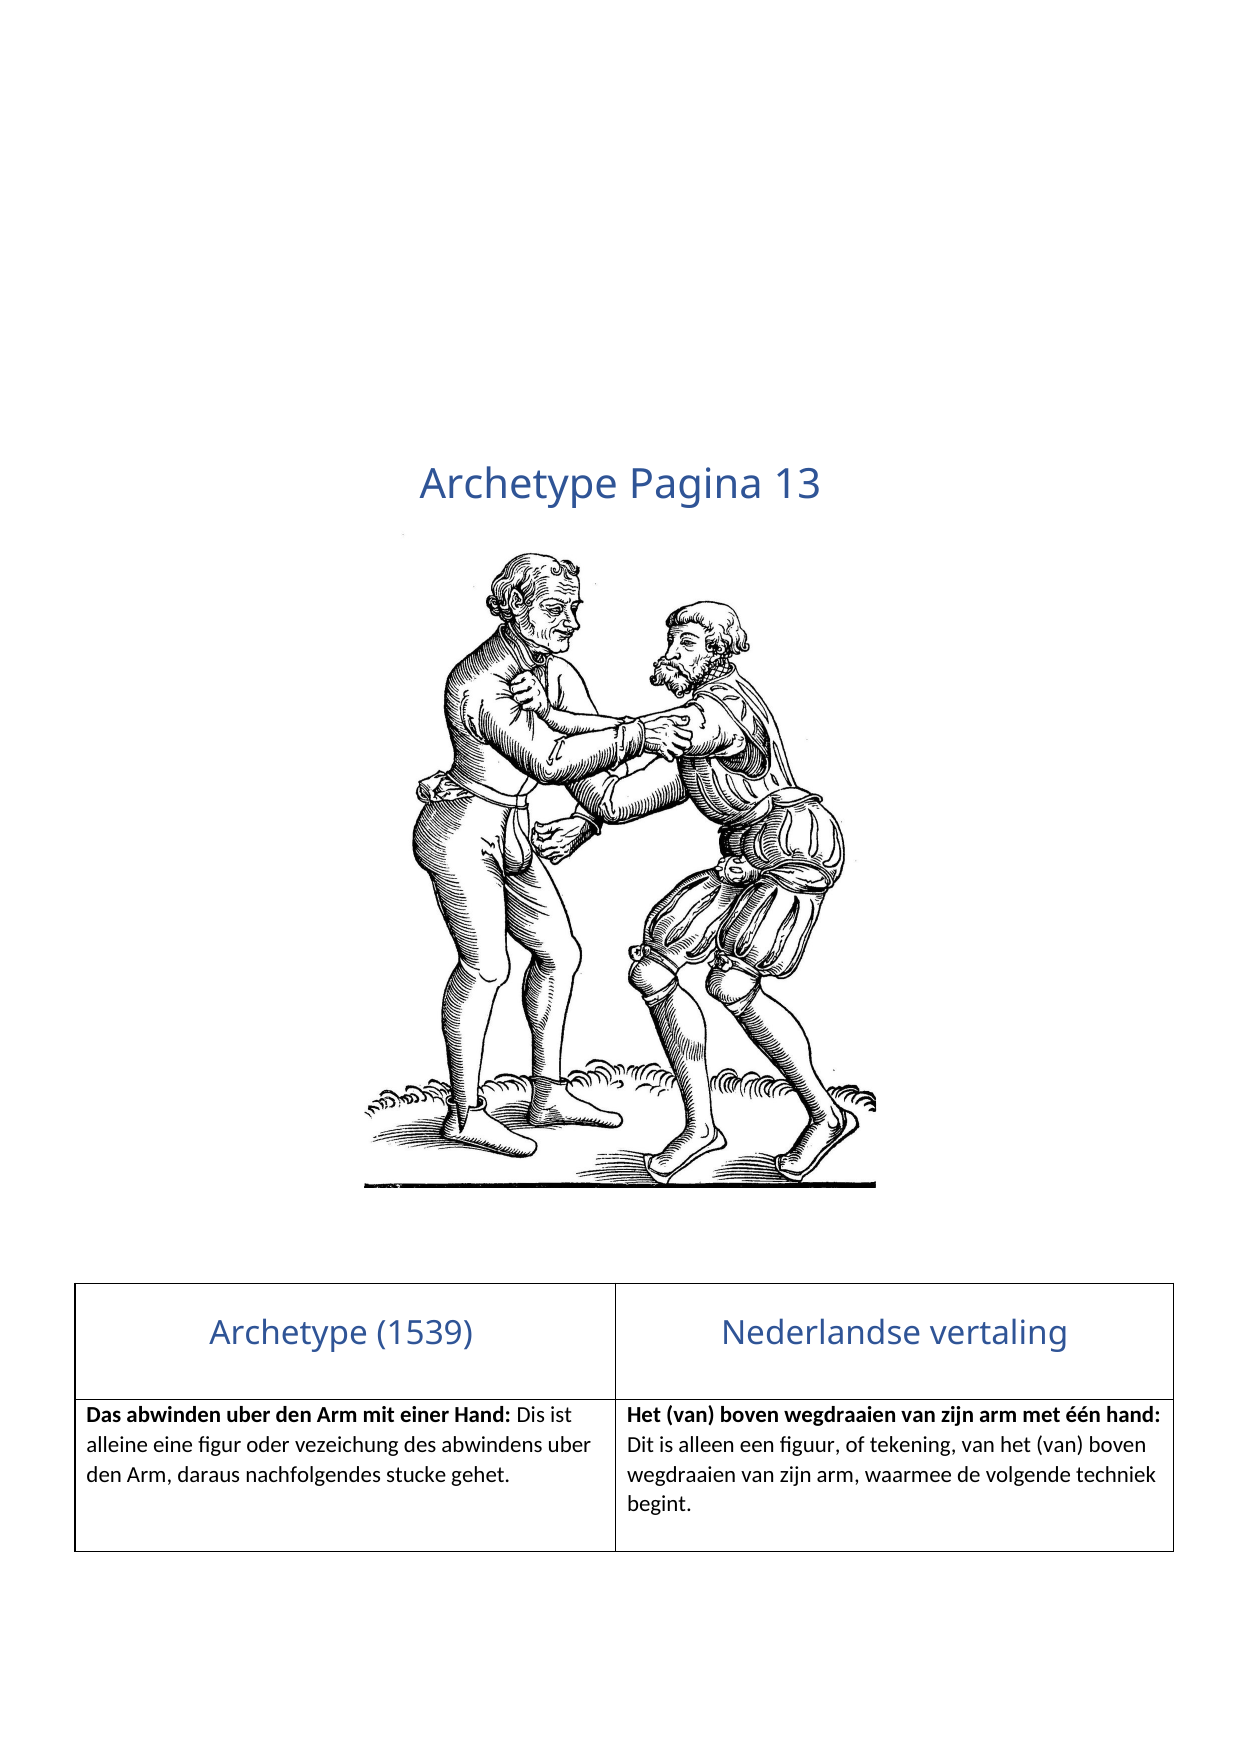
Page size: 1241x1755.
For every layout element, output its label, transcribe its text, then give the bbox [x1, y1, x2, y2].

picture [364, 514, 877, 1188]
table_header Archetype (1539) [76, 1284, 615, 1399]
table_cell Het (van) boven wegdraaien van zijn arm met één hand: Dit is alleen een figuur, of tekening, van het (van) boven wegdraaien van zijn arm, waarmee de volgende techniek begint. [616, 1400, 1173, 1551]
table_cell Das abwinden uber den Arm mit einer Hand: Dis ist alleine eine figur oder vezeichung des abwindens uber den Arm, daraus nachfolgendes stucke gehet. [76, 1400, 615, 1551]
subtitle Archetype Pagina 13 [75, 454, 1165, 511]
table_header Nederlandse vertaling [616, 1284, 1173, 1399]
